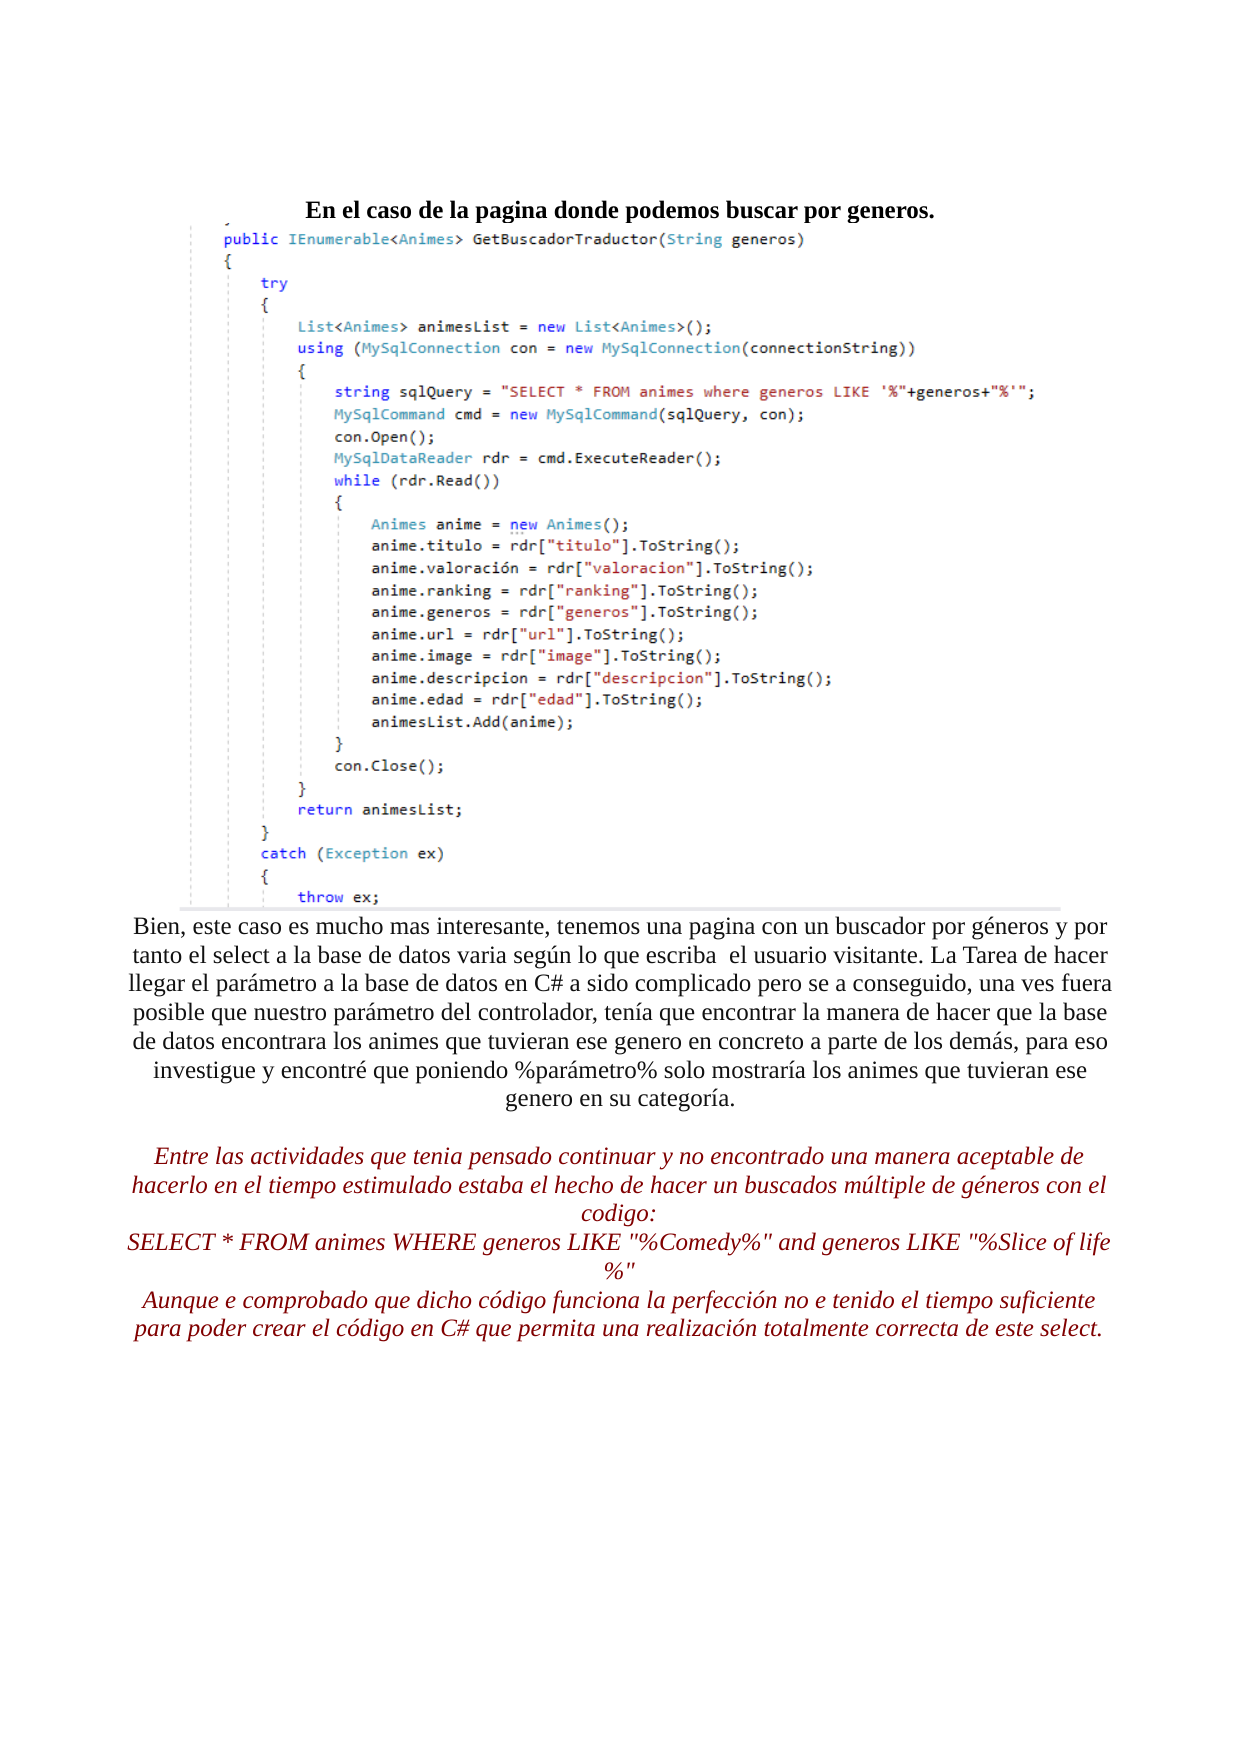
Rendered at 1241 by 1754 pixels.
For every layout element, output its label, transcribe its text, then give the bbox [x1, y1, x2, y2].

text SELECT * FROM animes WHERE generos LIKE "%Comedy%" and generos LIKE "%Slice of life%" [118, 1227, 1122, 1285]
picture [179, 223, 1061, 911]
text Bien, este caso es mucho mas interesante, tenemos una pagina con un buscador por géneros y por tanto el select a la base de datos varia según lo que escriba el usuario visitante. La Tarea de hacer llegar el parámetro a la base de datos en C# a sido complicado pero se a conseguido, una ves fuera posible que nuestro parámetro del controlador, tenía que encontrar la manera de hacer que la base de datos encontrara los animes que tuvieran ese genero en concreto a parte de los demás, para eso investigue y encontré que poniendo %parámetro% solo mostraría los animes que tuvieran ese genero en su categoría. [118, 223, 1122, 1112]
text Entre las actividades que tenia pensado continuar y no encontrado una manera aceptable de hacerlo en el tiempo estimulado estaba el hecho de hacer un buscados múltiple de géneros con el codigo: [118, 1141, 1122, 1227]
text Aunque e comprobado que dicho código funciona la perfección no e tenido el tiempo suficiente para poder crear el código en C# que permita una realización totalmente correcta de este select. [118, 1285, 1122, 1342]
text En el caso de la pagina donde podemos buscar por generos. [118, 195, 1122, 223]
